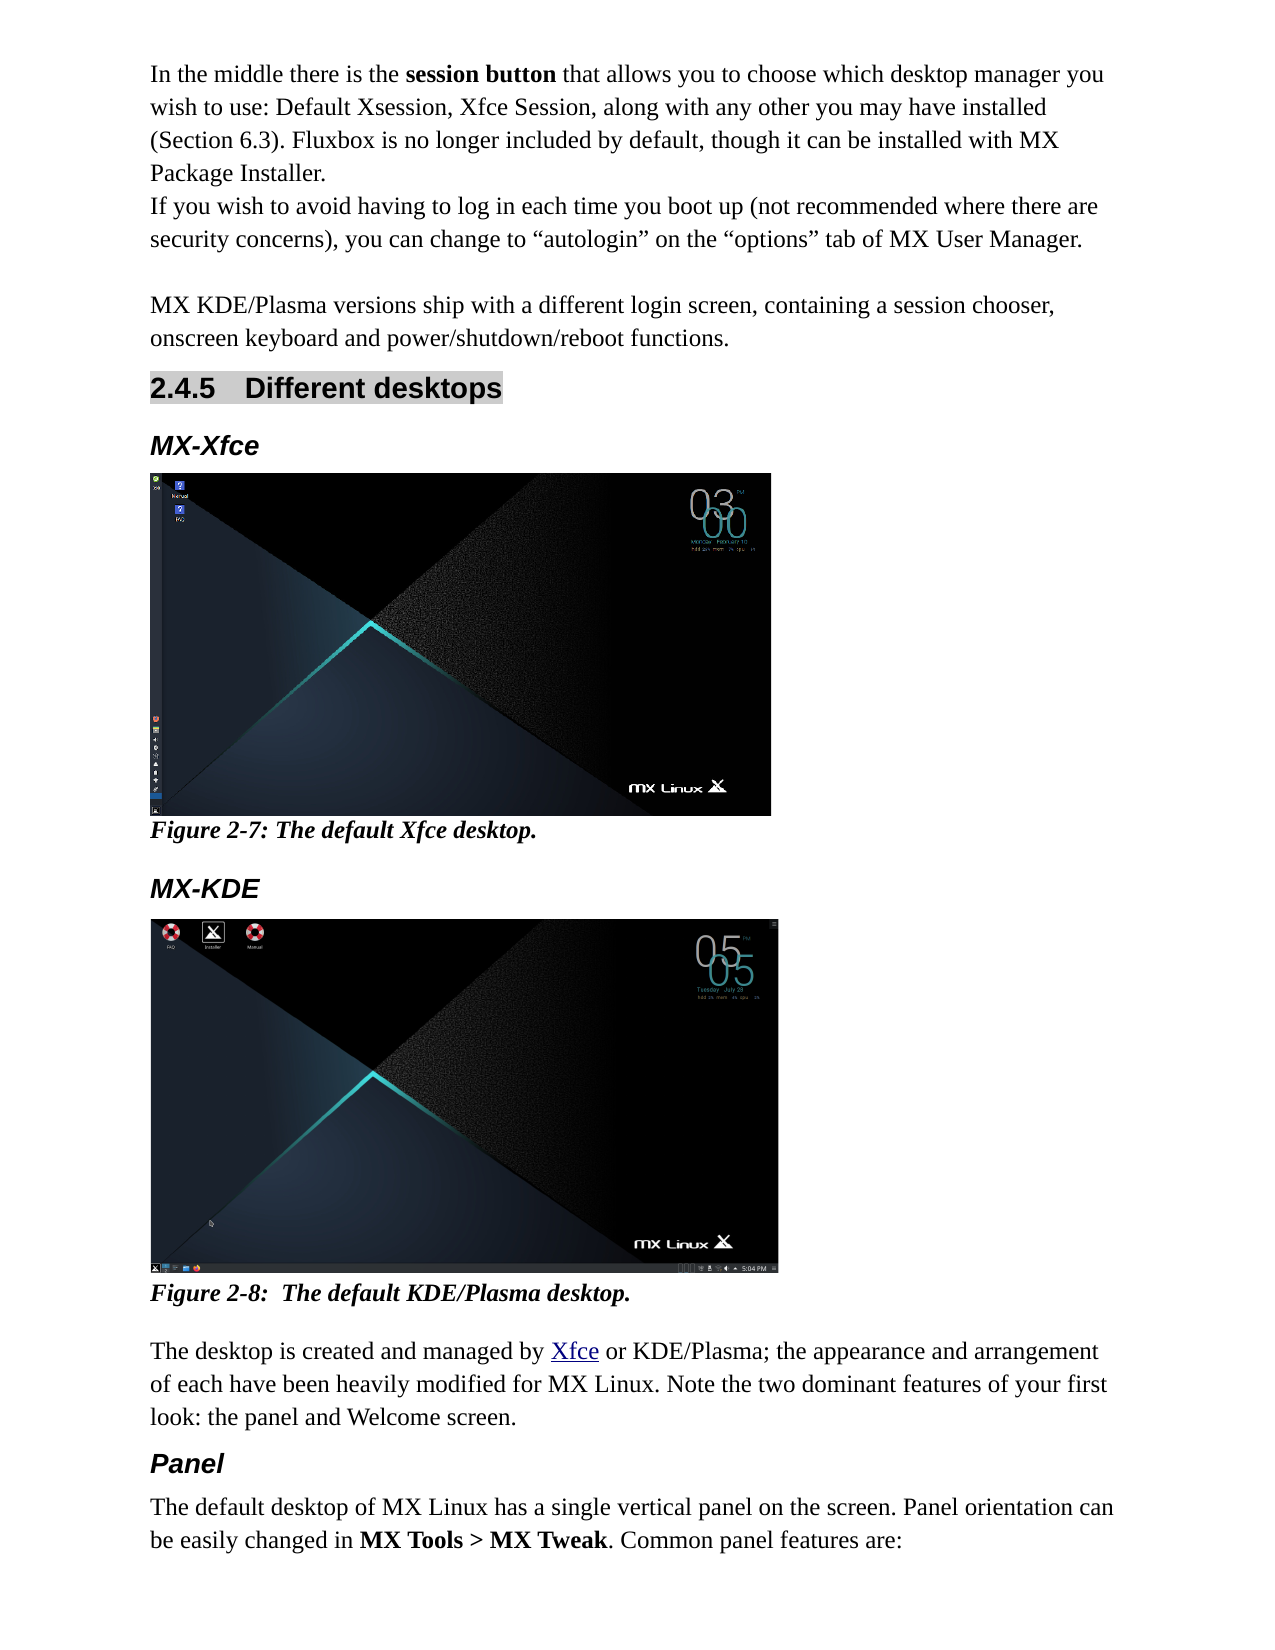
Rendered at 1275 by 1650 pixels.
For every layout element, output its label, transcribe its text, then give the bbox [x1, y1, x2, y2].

text The desktop is created and managed by Xfce or KDE/Plasma; the appearance and arrangement of each have been heavily modified for MX Linux. Note the two dominant features of your first look: the panel and Welcome screen. [150, 1336, 1125, 1431]
picture [150, 473, 772, 816]
text In the middle there is the session button that allows you to choose which desktop manager you wish to use: Default Xsession, Xfce Session, along with any other you may have installed (Section 6.3). Fluxbox is no longer included by default, though it can be installed with MX Package Installer. [150, 59, 1125, 187]
picture [150, 919, 779, 1273]
text The default desktop of MX Linux has a single vertical panel on the screen. Panel orientation can be easily changed in MX Tools > MX Tweak. Common panel features are: [150, 1492, 1125, 1553]
subtitle MX-Xfce [150, 429, 1125, 461]
text Figure 2-7: The default Xfce desktop. [150, 815, 1125, 844]
text If you wish to avoid having to log in each time you boot up (not recommended where there are security concerns), you can change to “autologin” on the “options” tab of MX User Manager. [150, 191, 1125, 253]
subtitle MX-KDE [150, 873, 1125, 904]
text MX KDE/Plasma versions ship with a different login screen, containing a session chooser, onscreen keyboard and power/shutdown/reboot functions. [150, 290, 1125, 352]
subtitle 2.4.5 Different desktops [503, 371, 1125, 404]
subtitle Panel [150, 1447, 1125, 1479]
text Figure 2-8: The default KDE/Plasma desktop. [150, 1278, 1125, 1307]
